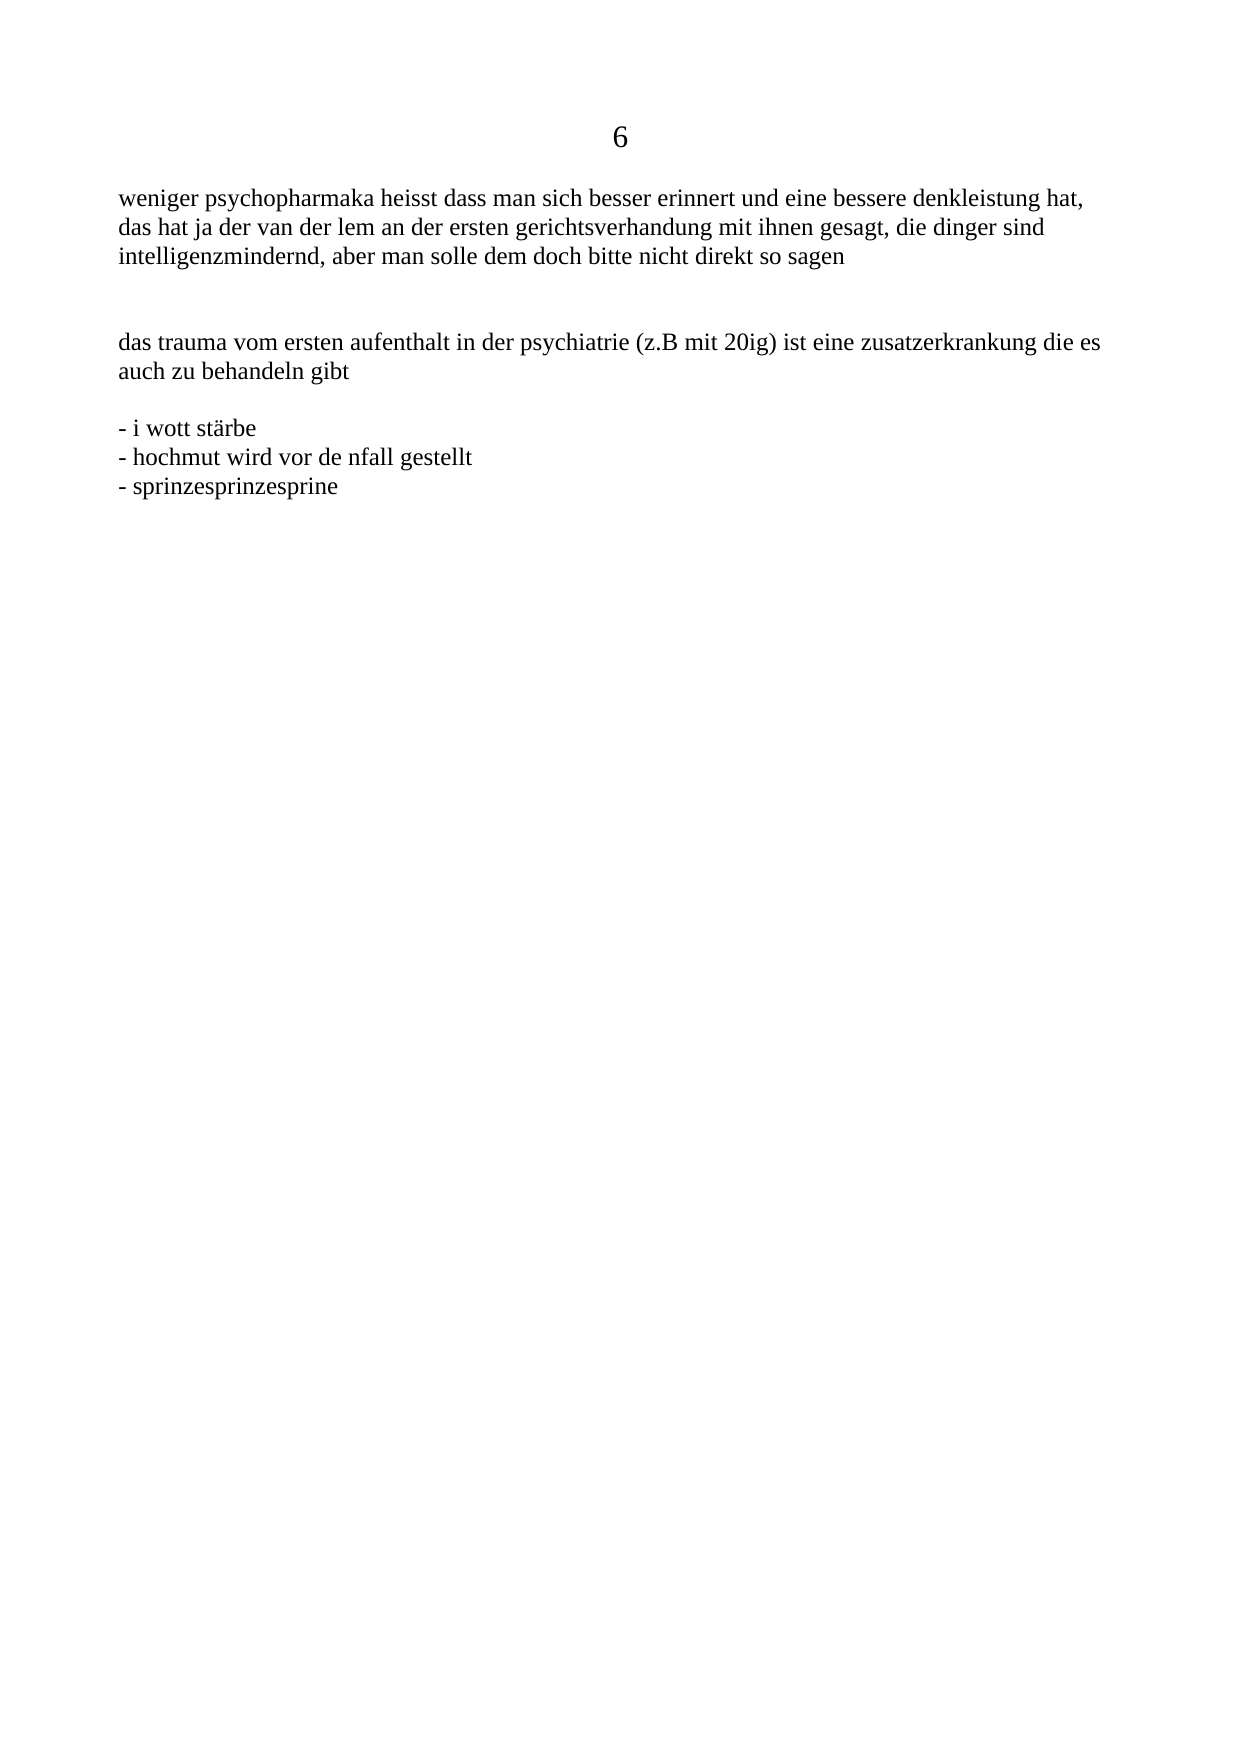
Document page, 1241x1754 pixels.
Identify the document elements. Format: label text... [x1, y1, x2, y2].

text - i wott stärbe [118, 413, 1122, 442]
text - sprinzesprinzesprine [118, 471, 1122, 500]
text weniger psychopharmaka heisst dass man sich besser erinnert und eine bessere denkleistung hat, das hat ja der van der lem an der ersten gerichtsverhandung mit ihnen gesagt, die dinger sind intelligenzmindernd, aber man solle dem doch bitte nicht direkt so sagen [118, 183, 1122, 270]
text - hochmut wird vor de nfall gestellt [118, 442, 1122, 471]
text das trauma vom ersten aufenthalt in der psychiatrie (z.B mit 20ig) ist eine zusatzerkrankung die es auch zu behandeln gibt [118, 327, 1122, 385]
